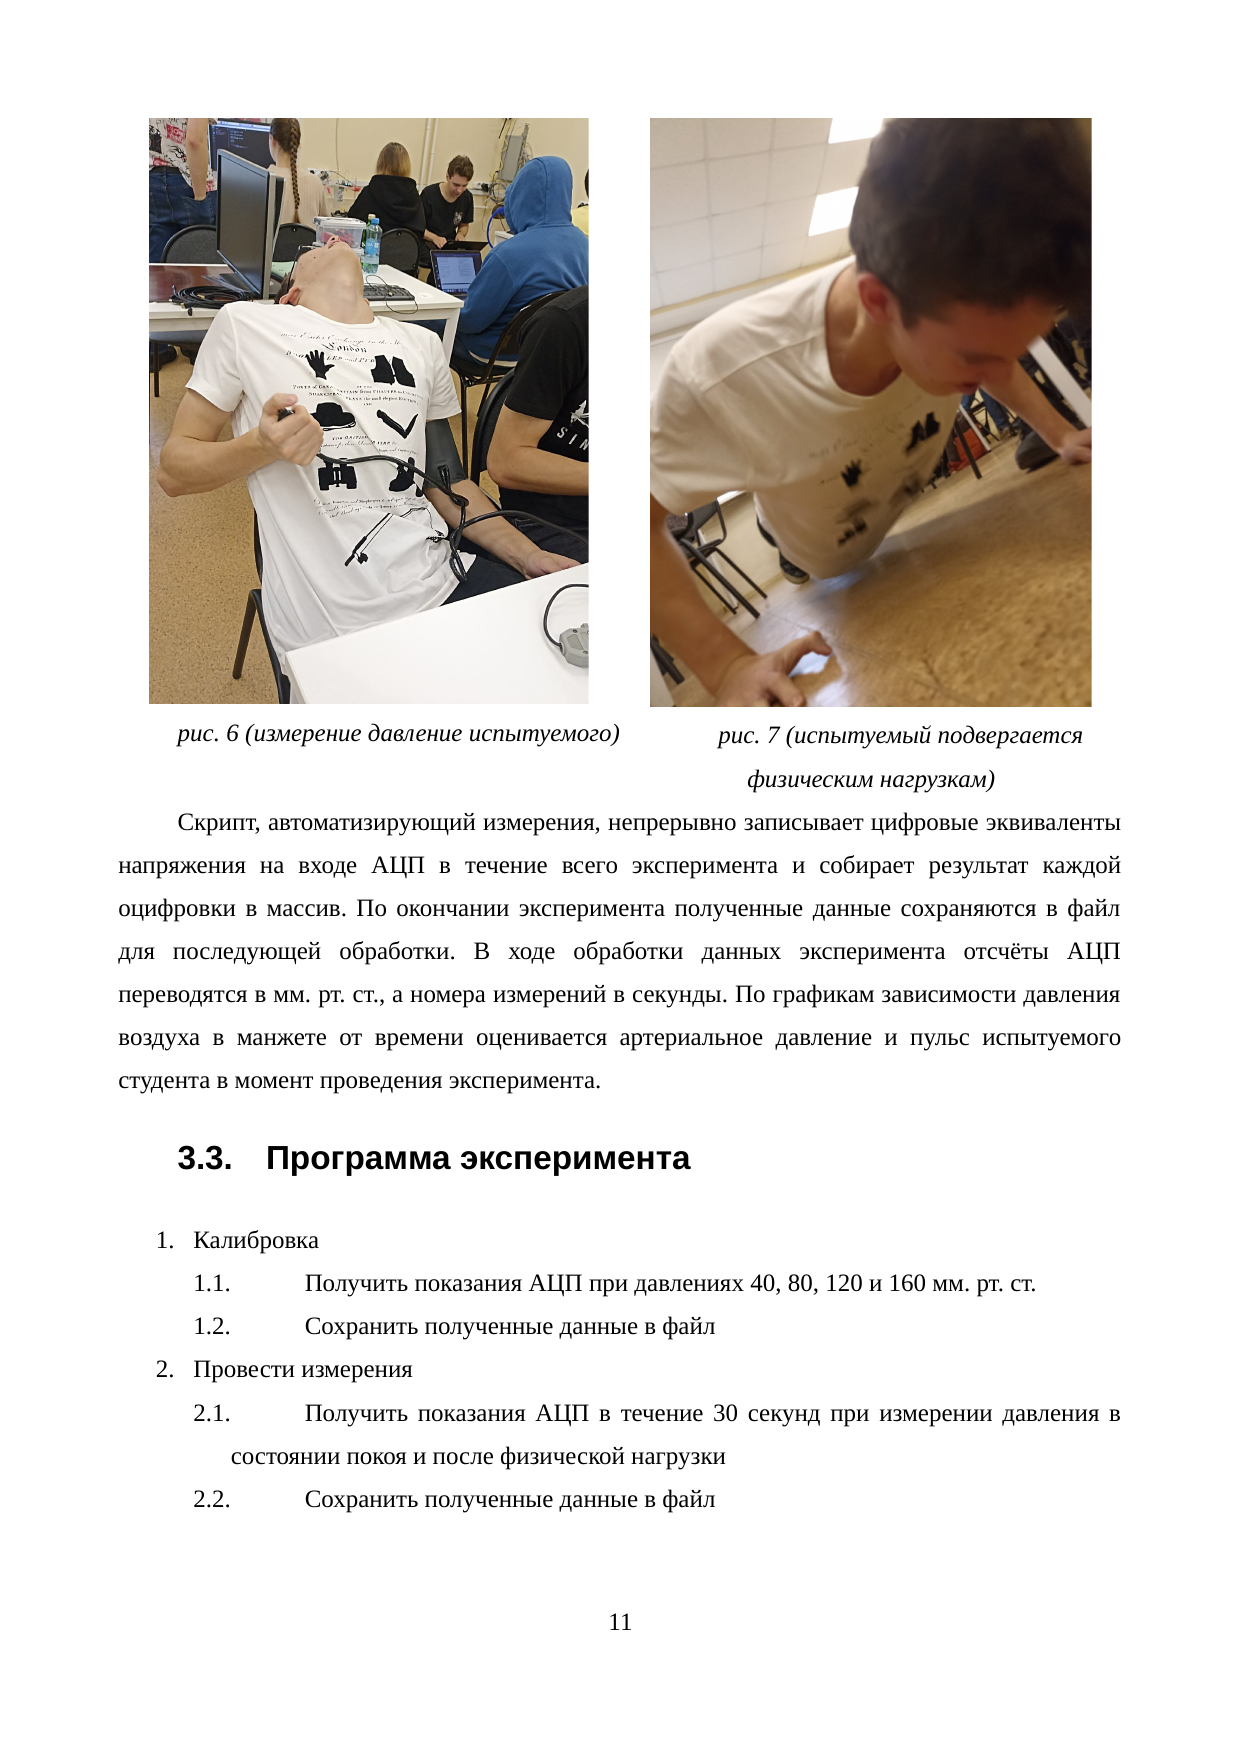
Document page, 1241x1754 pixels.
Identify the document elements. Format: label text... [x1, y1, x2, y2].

list Получить показания АЦП в течение 30 секунд при измерении давления в состоянии покоя и после физической нагрузки [193, 1398, 1122, 1469]
list Сохранить полученные данные в файл [193, 1311, 1122, 1340]
picture [149, 118, 589, 704]
subtitle Программа эксперимента [118, 1138, 1122, 1177]
picture [650, 118, 1092, 707]
list Провести измерения [156, 1354, 1122, 1383]
table_header рис. 7 (испытуемый подвергается физическим нагрузкам) [620, 118, 1122, 807]
table_header рис. 6 (измерение давление испытуемого) [118, 118, 620, 807]
list Сохранить полученные данные в файл [193, 1484, 1122, 1513]
list Калибровка [156, 1225, 1122, 1254]
text Скрипт, автоматизирующий измерения, непрерывно записывает цифровые эквиваленты напряжения на входе АЦП в течение всего эксперимента и собирает результат каждой оцифровки в массив. По окончании эксперимента полученные данные сохраняются в файл для последующей обработки. В ходе обработки данных эксперимента отсчёты АЦП переводятся в мм. рт. ст., а номера измерений в секунды. По графикам зависимости давления воздуха в манжете от времени оценивается артериальное давление и пульс испытуемого студента в момент проведения эксперимента. [118, 807, 1122, 1094]
list Получить показания АЦП при давлениях 40, 80, 120 и 160 мм. рт. ст. [193, 1268, 1122, 1297]
